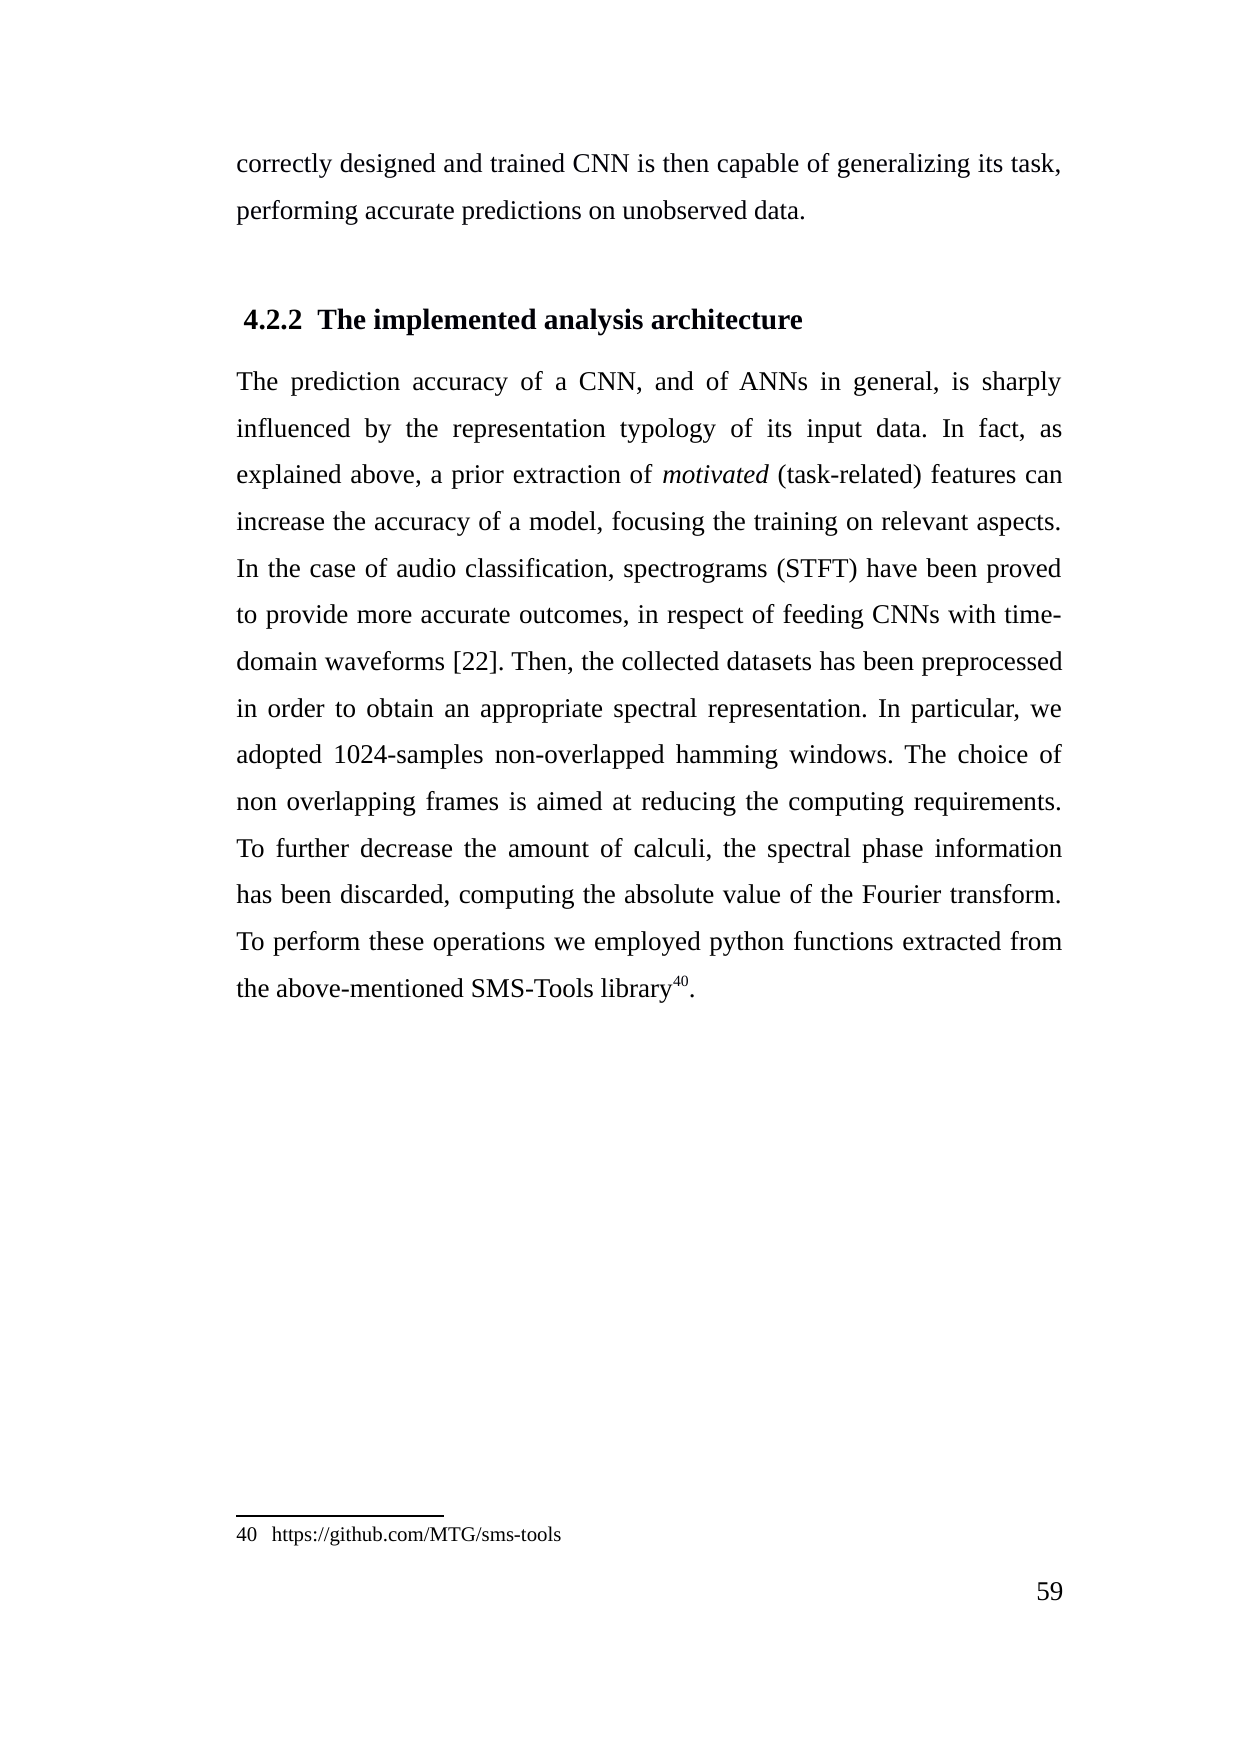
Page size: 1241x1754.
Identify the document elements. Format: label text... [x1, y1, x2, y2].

subtitle The implemented analysis architecture [236, 302, 1063, 336]
text correctly designed and trained CNN is then capable of generalizing its task, performing accurate predictions on unobserved data. [236, 148, 1063, 225]
text https://github.com/MTG/sms-tools [236, 1522, 1063, 1546]
text The prediction accuracy of a CNN, and of ANNs in general, is sharply influenced by the representation typology of its input data. In fact, as explained above, a prior extraction of motivated (task-related) features can increase the accuracy of a model, focusing the training on relevant aspects. In the case of audio classification, spectrograms (STFT) have been proved to provide more accurate outcomes, in respect of feeding CNNs with time-domain waveforms [22]. Then, the collected datasets has been preprocessed in order to obtain an appropriate spectral representation. In particular, we adopted 1024-samples non-overlapped hamming windows. The choice of non overlapping frames is aimed at reducing the computing requirements. To further decrease the amount of calculi, the spectral phase information has been discarded, computing the absolute value of the Fourier transform. To perform these operations we employed python functions extracted from the above-mentioned SMS-Tools library. [236, 365, 1063, 1003]
